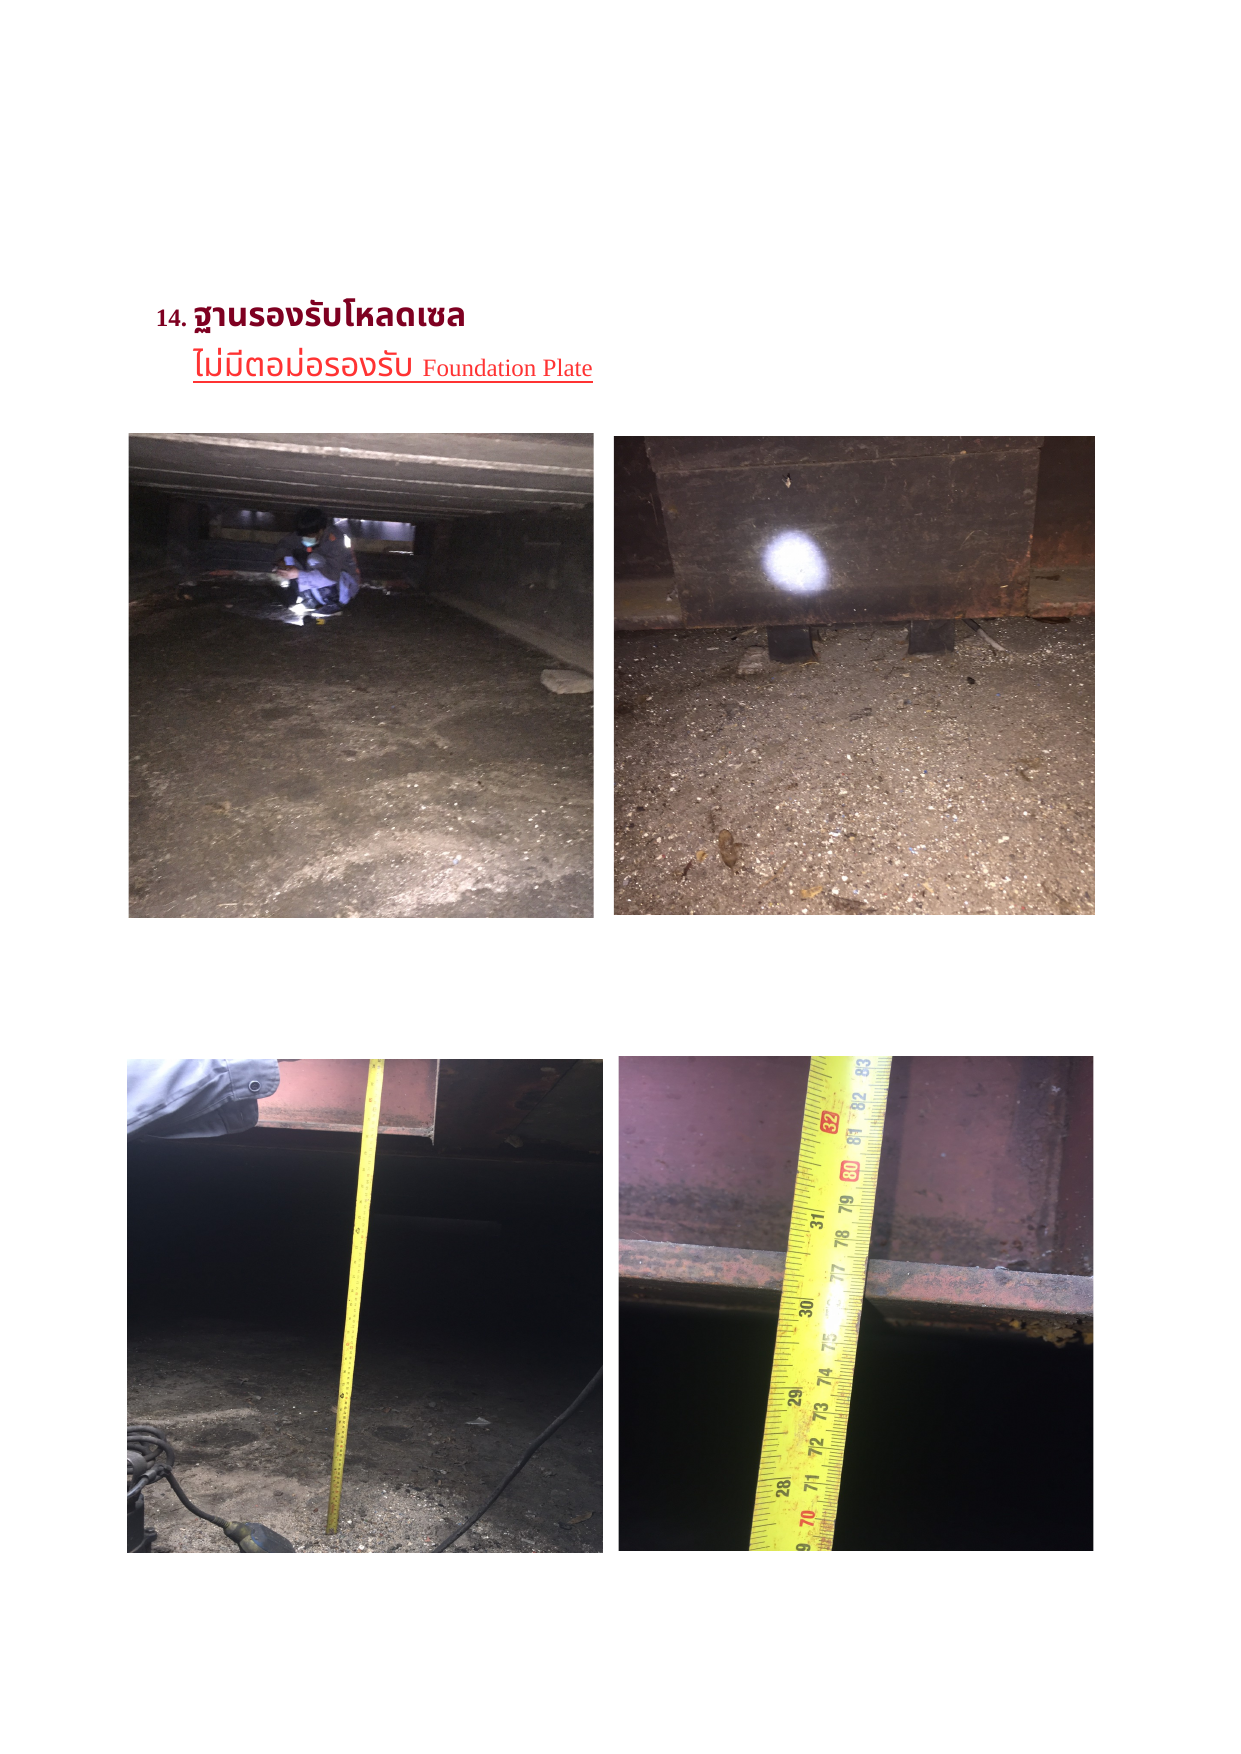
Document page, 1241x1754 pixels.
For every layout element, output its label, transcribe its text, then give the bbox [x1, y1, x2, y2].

picture [613, 436, 1095, 915]
picture [128, 433, 594, 918]
list ฐานรองรับโหลดเซล [156, 291, 1122, 341]
list ไม่มีตอม่อรองรับ Foundation Plate [156, 341, 1122, 391]
picture [618, 1056, 1094, 1551]
picture [127, 1059, 603, 1553]
